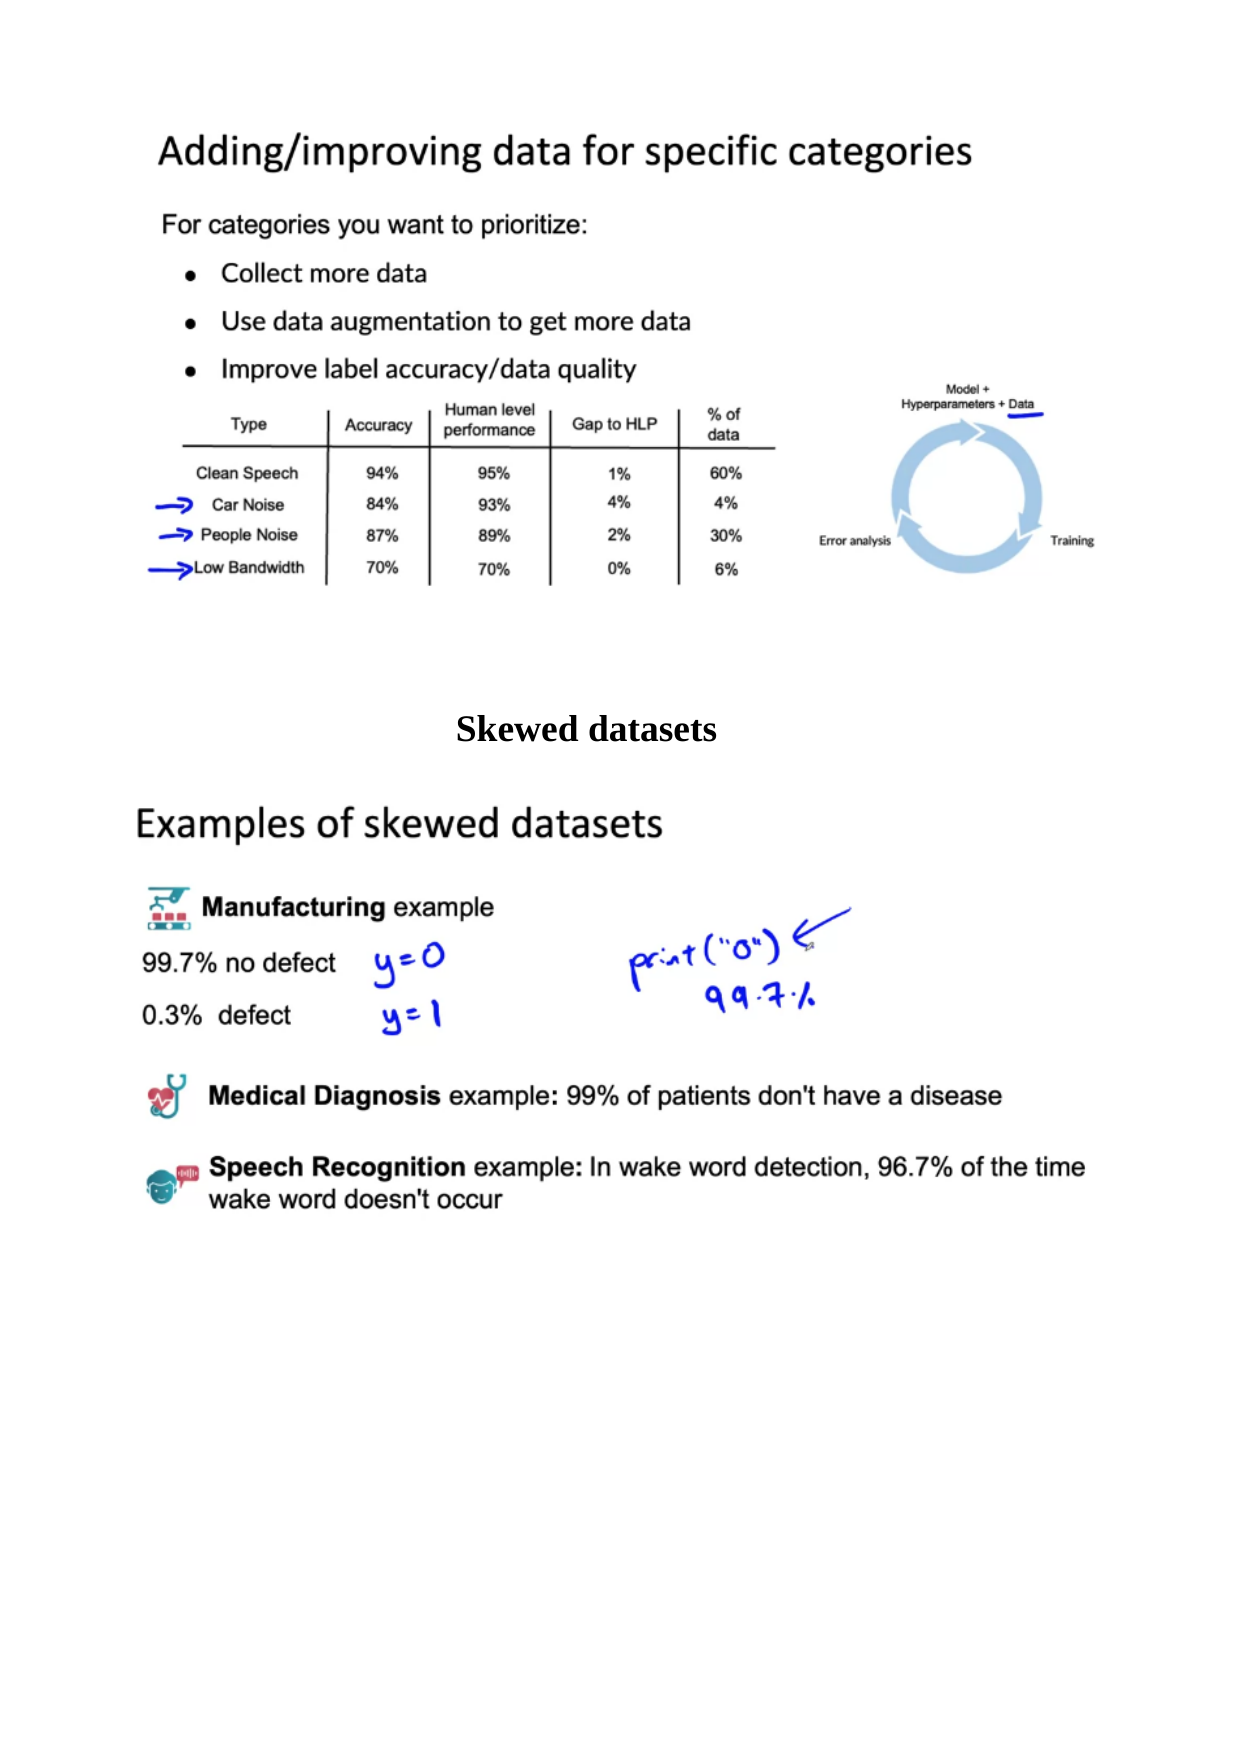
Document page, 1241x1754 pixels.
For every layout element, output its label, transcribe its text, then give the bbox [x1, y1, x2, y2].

subtitle Skewed datasets [118, 706, 1122, 749]
picture [118, 118, 1123, 595]
picture [118, 790, 1123, 1223]
